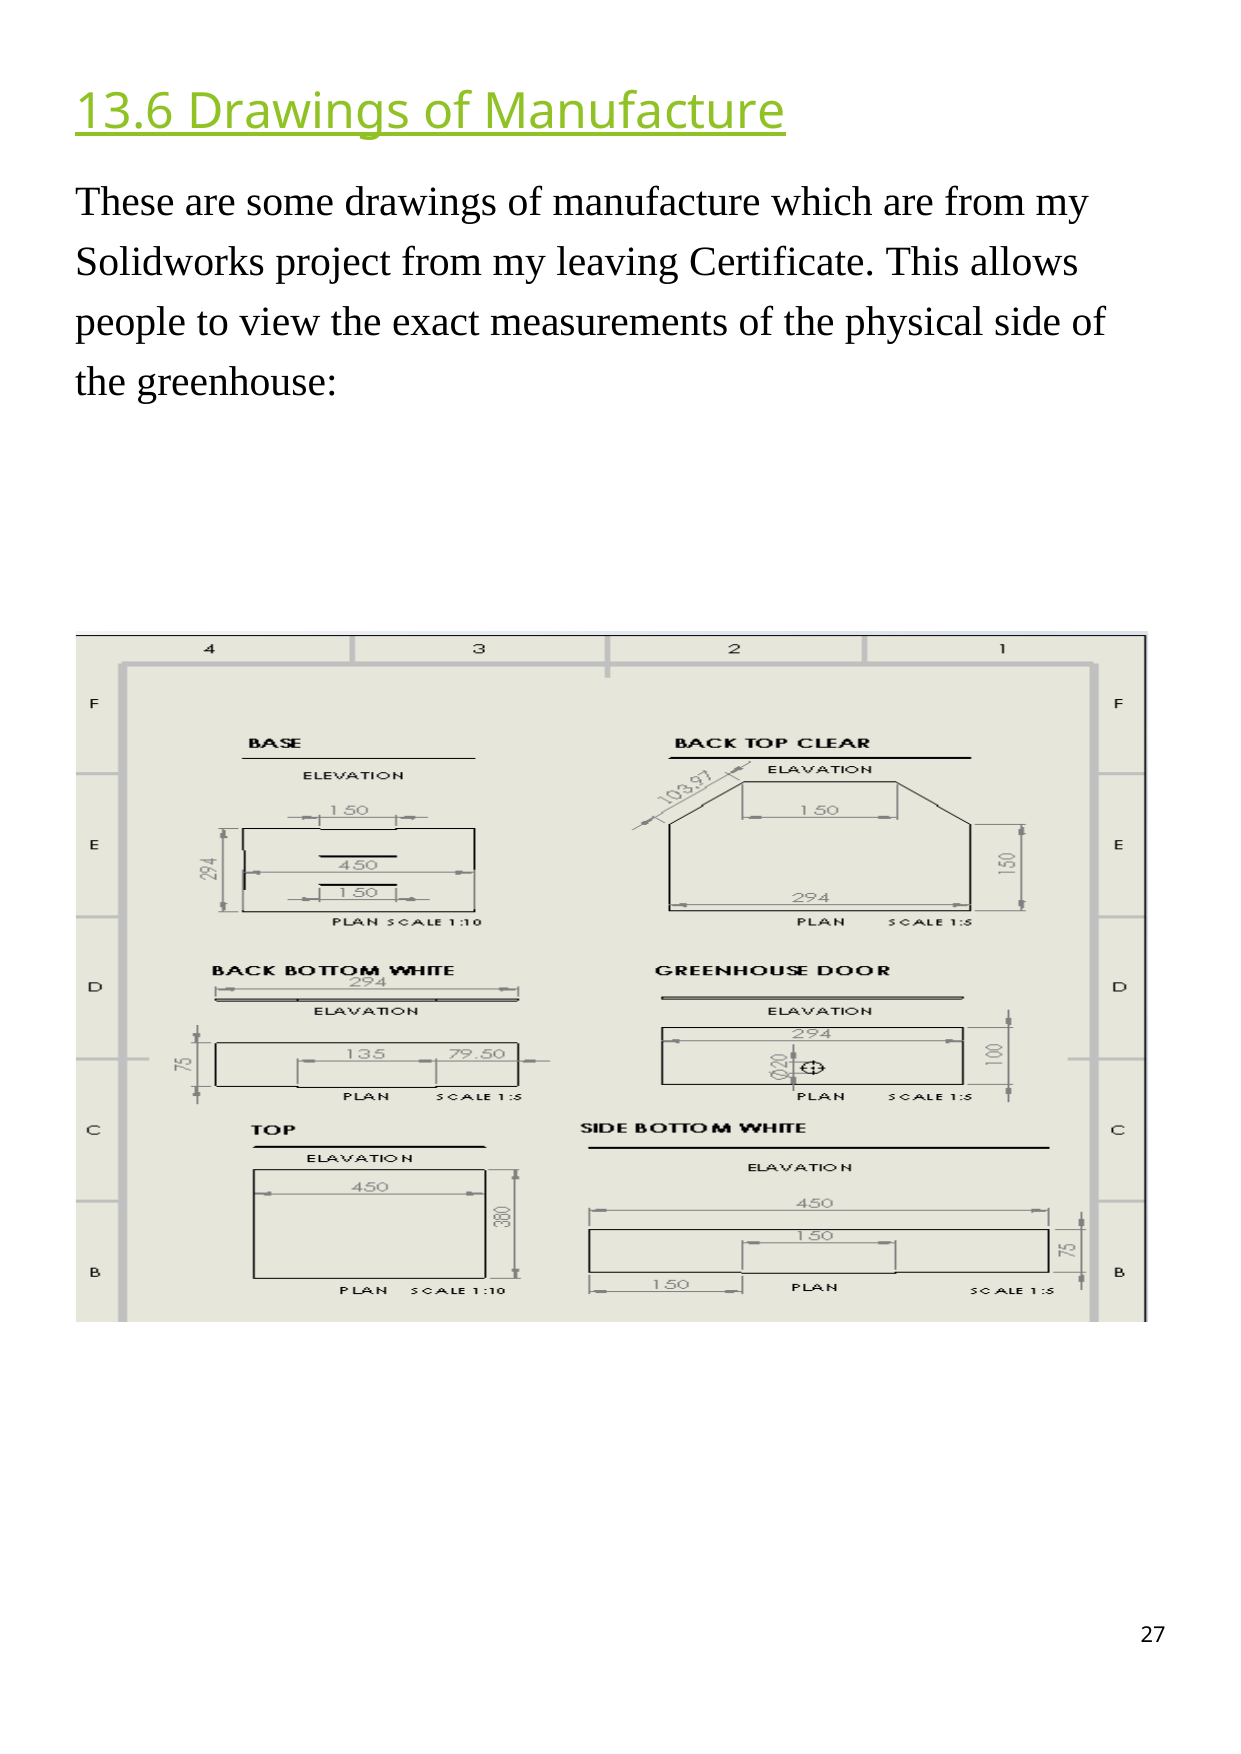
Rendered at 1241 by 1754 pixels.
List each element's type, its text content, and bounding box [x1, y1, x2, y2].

text These are some drawings of manufacture which are from my Solidworks project from my leaving Certificate. This allows people to view the exact measurements of the physical side of the greenhouse: [75, 177, 1165, 404]
text 13.6 Drawings of Manufacture [75, 75, 1165, 143]
